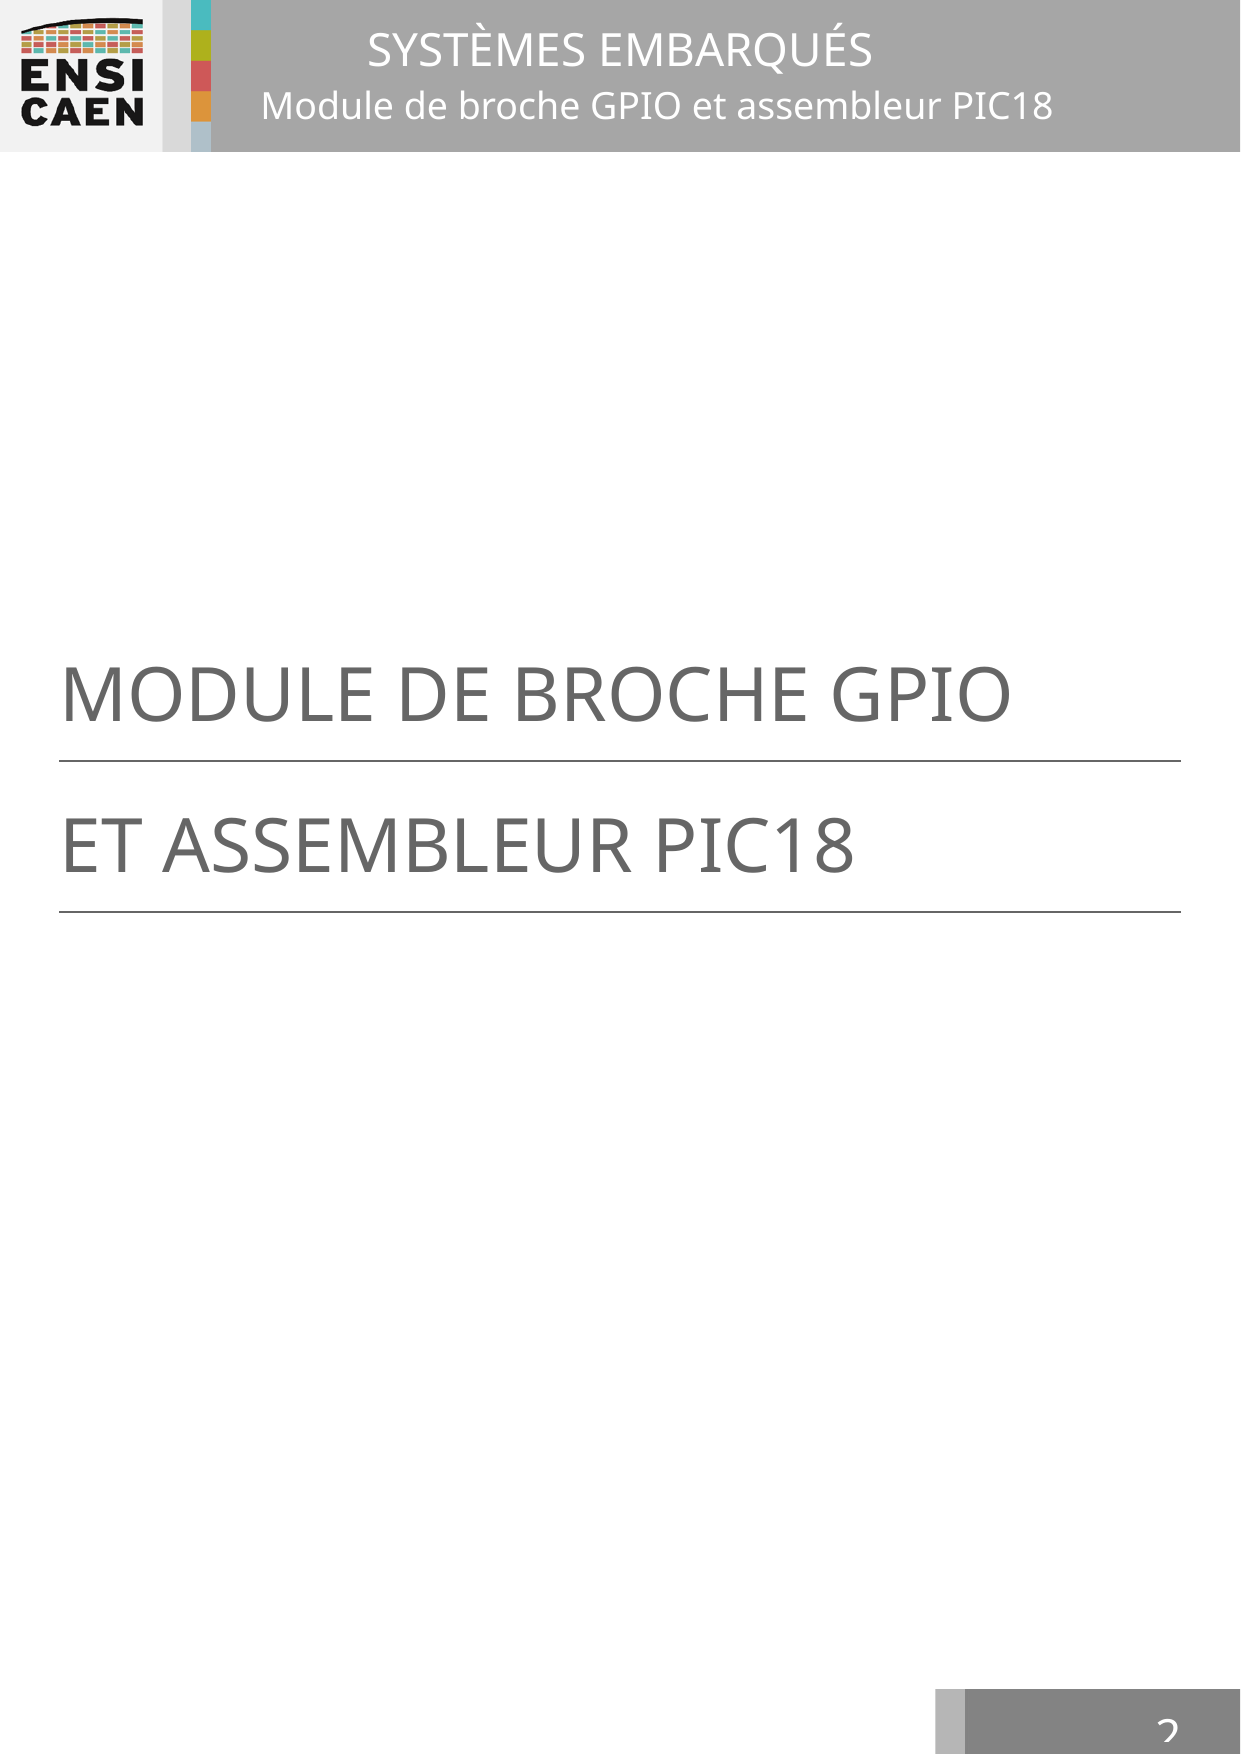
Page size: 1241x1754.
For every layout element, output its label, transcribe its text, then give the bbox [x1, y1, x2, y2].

picture [0, 0, 1241, 152]
picture [935, 1689, 1241, 1754]
text ET ASSEMBLEUR PIC18 [59, 792, 1181, 894]
text MODULE DE BROCHE GPIO [59, 641, 1181, 743]
